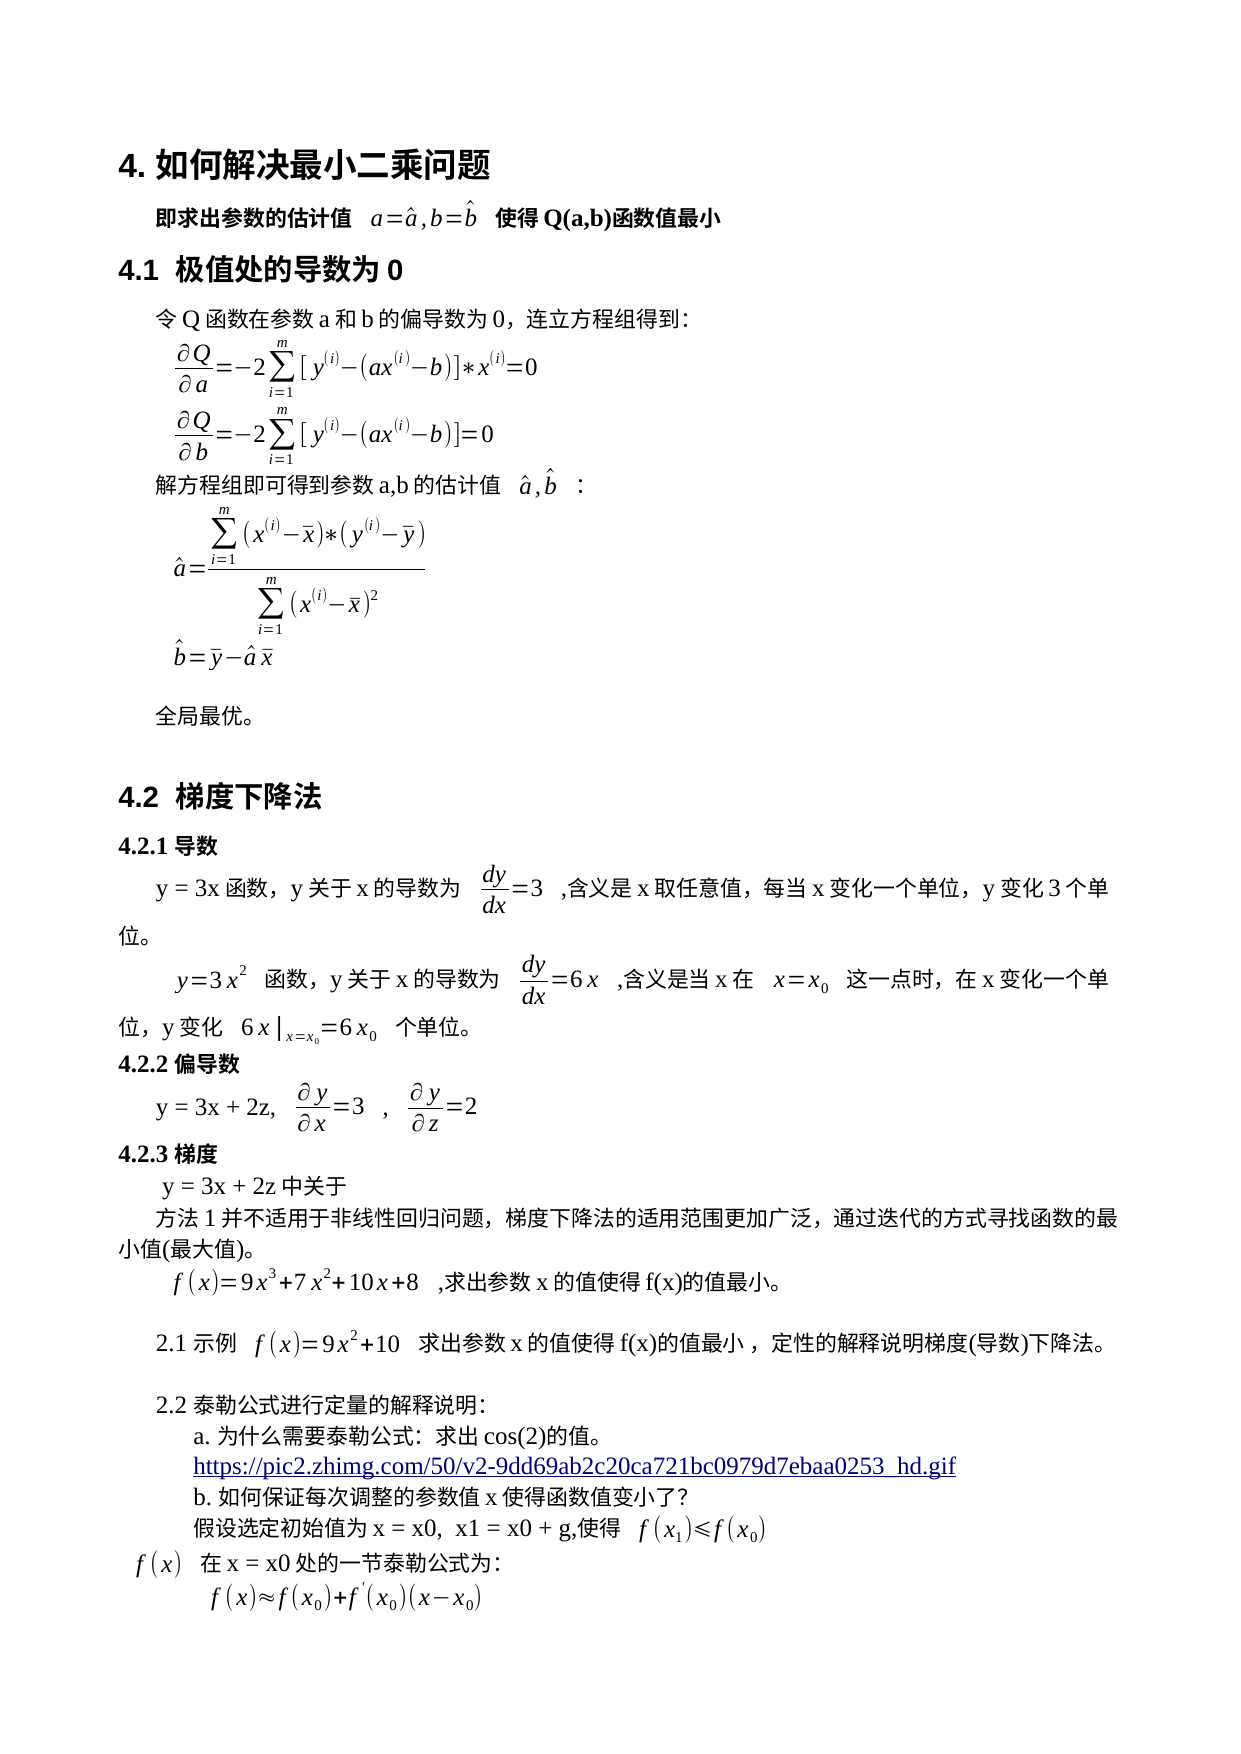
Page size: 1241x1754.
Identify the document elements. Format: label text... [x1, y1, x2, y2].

text ,求出参数x的值使得f(x)的值最小。 [118, 1264, 1122, 1297]
text y = 3x函数，y关于x的导数为,含义是x取任意值，每当x变化一个单位，y变化3个单位。 [118, 860, 1122, 951]
text b. 如何保证每次调整的参数值x使得函数值变小了？ [118, 1480, 1122, 1511]
text y = 3x + 2z,, [118, 1078, 1122, 1137]
text 假设选定初始值为x = x0, x1 = x0 + g,使得 [118, 1511, 1122, 1546]
text 解方程组即可得到参数a,b的估计值： [118, 468, 1122, 500]
text 4.2.1 导数 [118, 829, 1122, 860]
text 方法1并不适用于非线性回归问题，梯度下降法的适用范围更加广泛，通过迭代的方式寻找函数的最小值(最大值)。 [118, 1201, 1122, 1264]
text 4.2.3 梯度 [118, 1137, 1122, 1169]
text 全局最优。 [118, 699, 1122, 730]
subtitle 4.1 极值处的导数为0 [118, 247, 1122, 289]
text a. 为什么需要泰勒公式：求出cos(2)的值。 [118, 1419, 1122, 1451]
text 即求出参数的估计值使得Q(a,b)函数值最小 [118, 200, 1122, 232]
text 2.2 泰勒公式进行定量的解释说明： [118, 1388, 1122, 1419]
text 2.1 示例求出参数x的值使得f(x)的值最小 ，定性的解释说明梯度(导数)下降法。 [118, 1326, 1122, 1359]
text https://pic2.zhimg.com/50/v2-9dd69ab2c20ca721bc0979d7ebaa0253_hd.gif [118, 1451, 1122, 1480]
text 在x = x0处的一节泰勒公式为： [118, 1546, 1122, 1579]
text y = 3x + 2z中关于 [118, 1169, 1122, 1201]
text 4.2.2 偏导数 [118, 1047, 1122, 1078]
text 令Q函数在参数a和b的偏导数为0，连立方程组得到： [118, 302, 1122, 333]
subtitle 4. 如何解决最小二乘问题 [118, 139, 1122, 187]
text 函数，y关于x的导数为,含义是当x在这一点时，在x变化一个单位，y变化个单位。 [118, 951, 1122, 1047]
subtitle 4.2 梯度下降法 [118, 774, 1122, 816]
